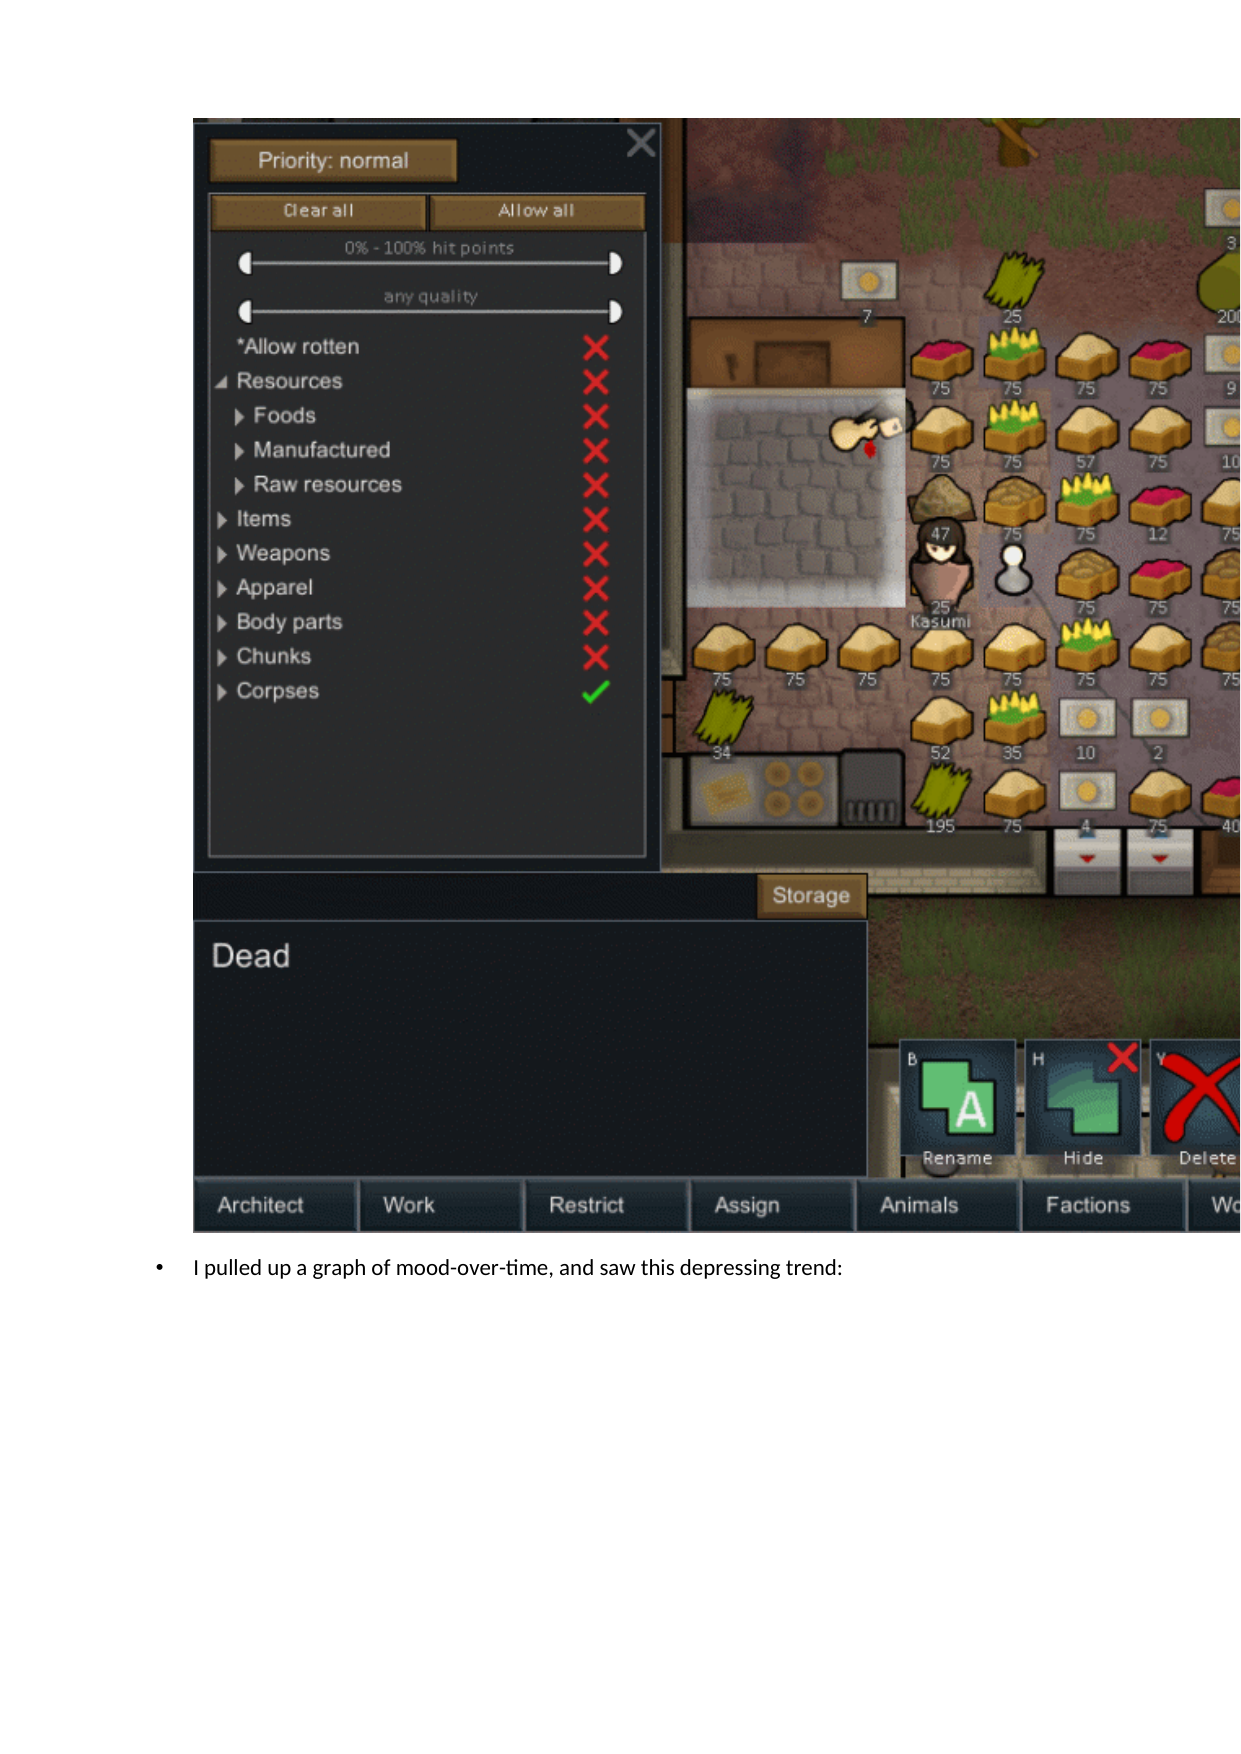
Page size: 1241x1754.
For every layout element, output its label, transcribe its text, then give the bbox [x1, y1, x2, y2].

list [156, 118, 193, 1232]
list I pulled up a graph of mood-over-time, and saw this depressing trend: [156, 1253, 1122, 1281]
